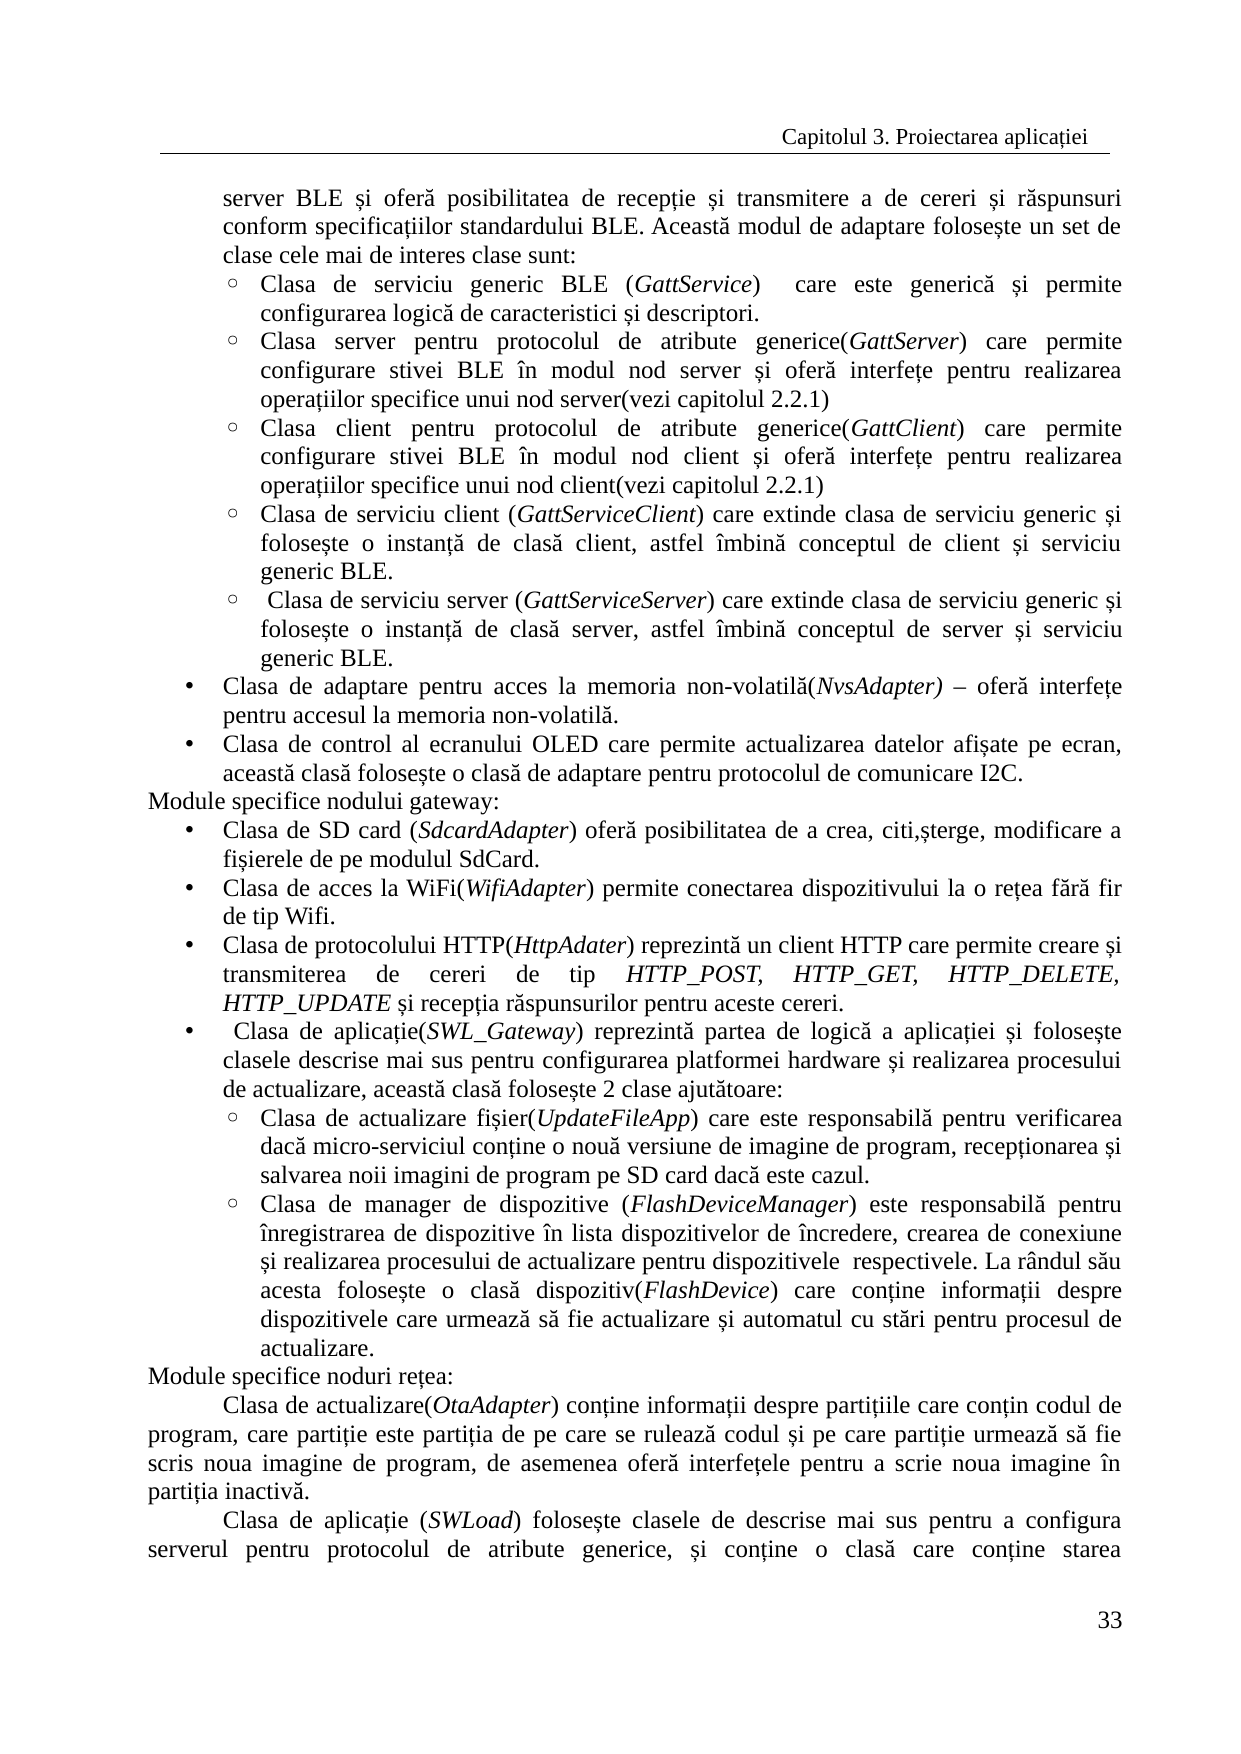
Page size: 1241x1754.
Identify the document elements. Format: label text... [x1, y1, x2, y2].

list Clasa server pentru protocolul de atribute generice(GattServer) care permite configurare stivei BLE în modul nod server și oferă interfețe pentru realizarea operațiilor specifice unui nod server(vezi capitolul 2.2.1) [223, 326, 1122, 413]
list Clasa client pentru protocolul de atribute generice(GattClient) care permite configurare stivei BLE în modul nod client și oferă interfețe pentru realizarea operațiilor specifice unui nod client(vezi capitolul 2.2.1) [223, 413, 1122, 499]
list Clasa de aplicație(SWL_Gateway) reprezintă partea de logică a aplicației și folosește clasele descrise mai sus pentru configurarea platformei hardware și realizarea procesului de actualizare, această clasă folosește 2 clase ajutătoare: [185, 1016, 1122, 1103]
list Clasa de SD card (SdcardAdapter) oferă posibilitatea de a crea, citi,șterge, modificare a fișierele de pe modulul SdCard. [185, 815, 1122, 873]
text Module specifice nodului gateway: [148, 786, 1122, 815]
list Clasa de actualizare fișier(UpdateFileApp) care este responsabilă pentru verificarea dacă micro-serviciul conține o nouă versiune de imagine de program, recepționarea și salvarea noii imagini de program pe SD card dacă este cazul. [223, 1103, 1122, 1189]
list server BLE și oferă posibilitatea de recepție și transmitere a de cereri și răspunsuri conform specificațiilor standardului BLE. Această modul de adaptare folosește un set de clase cele mai de interes clase sunt: [185, 183, 1122, 269]
list Clasa de serviciu server (GattServiceServer) care extinde clasa de serviciu generic și folosește o instanță de clasă server, astfel îmbină conceptul de server și serviciu generic BLE. [223, 585, 1122, 671]
list Clasa de serviciu generic BLE (GattService) care este generică și permite configurarea logică de caracteristici și descriptori. [223, 269, 1122, 326]
list Clasa de control al ecranului OLED care permite actualizarea datelor afișate pe ecran, această clasă folosește o clasă de adaptare pentru protocolul de comunicare I2C. [185, 729, 1122, 786]
list Clasa de manager de dispozitive (FlashDeviceManager) este responsabilă pentru înregistrarea de dispozitive în lista dispozitivelor de încredere, crearea de conexiune și realizarea procesului de actualizare pentru dispozitivele respectivele. La rândul său acesta folosește o clasă dispozitiv(FlashDevice) care conține informații despre dispozitivele care urmează să fie actualizare și automatul cu stări pentru procesul de actualizare. [223, 1189, 1122, 1361]
list Clasa de acces la WiFi(WifiAdapter) permite conectarea dispozitivului la o rețea fără fir de tip Wifi. [185, 873, 1122, 930]
text Clasa de actualizare(OtaAdapter) conține informații despre partițiile care conțin codul de program, care partiție este partiția de pe care se rulează codul și pe care partiție urmează să fie scris noua imagine de program, de asemenea oferă interfețele pentru a scrie noua imagine în partiția inactivă. [148, 1390, 1122, 1505]
text Clasa de aplicație (SWLoad) folosește clasele de descrise mai sus pentru a configura serverul pentru protocolul de atribute generice, și conține o clasă care conține starea [148, 1505, 1122, 1563]
text Module specifice noduri rețea: [148, 1361, 1122, 1390]
list Clasa de adaptare pentru acces la memoria non-volatilă(NvsAdapter) – oferă interfețe pentru accesul la memoria non-volatilă. [185, 671, 1122, 729]
list Clasa de serviciu client (GattServiceClient) care extinde clasa de serviciu generic și folosește o instanță de clasă client, astfel îmbină conceptul de client și serviciu generic BLE. [223, 499, 1122, 585]
list Clasa de protocolului HTTP(HttpAdater) reprezintă un client HTTP care permite creare și transmiterea de cereri de tip HTTP_POST, HTTP_GET, HTTP_DELETE, HTTP_UPDATE și recepția răspunsurilor pentru aceste cereri. [185, 930, 1122, 1016]
